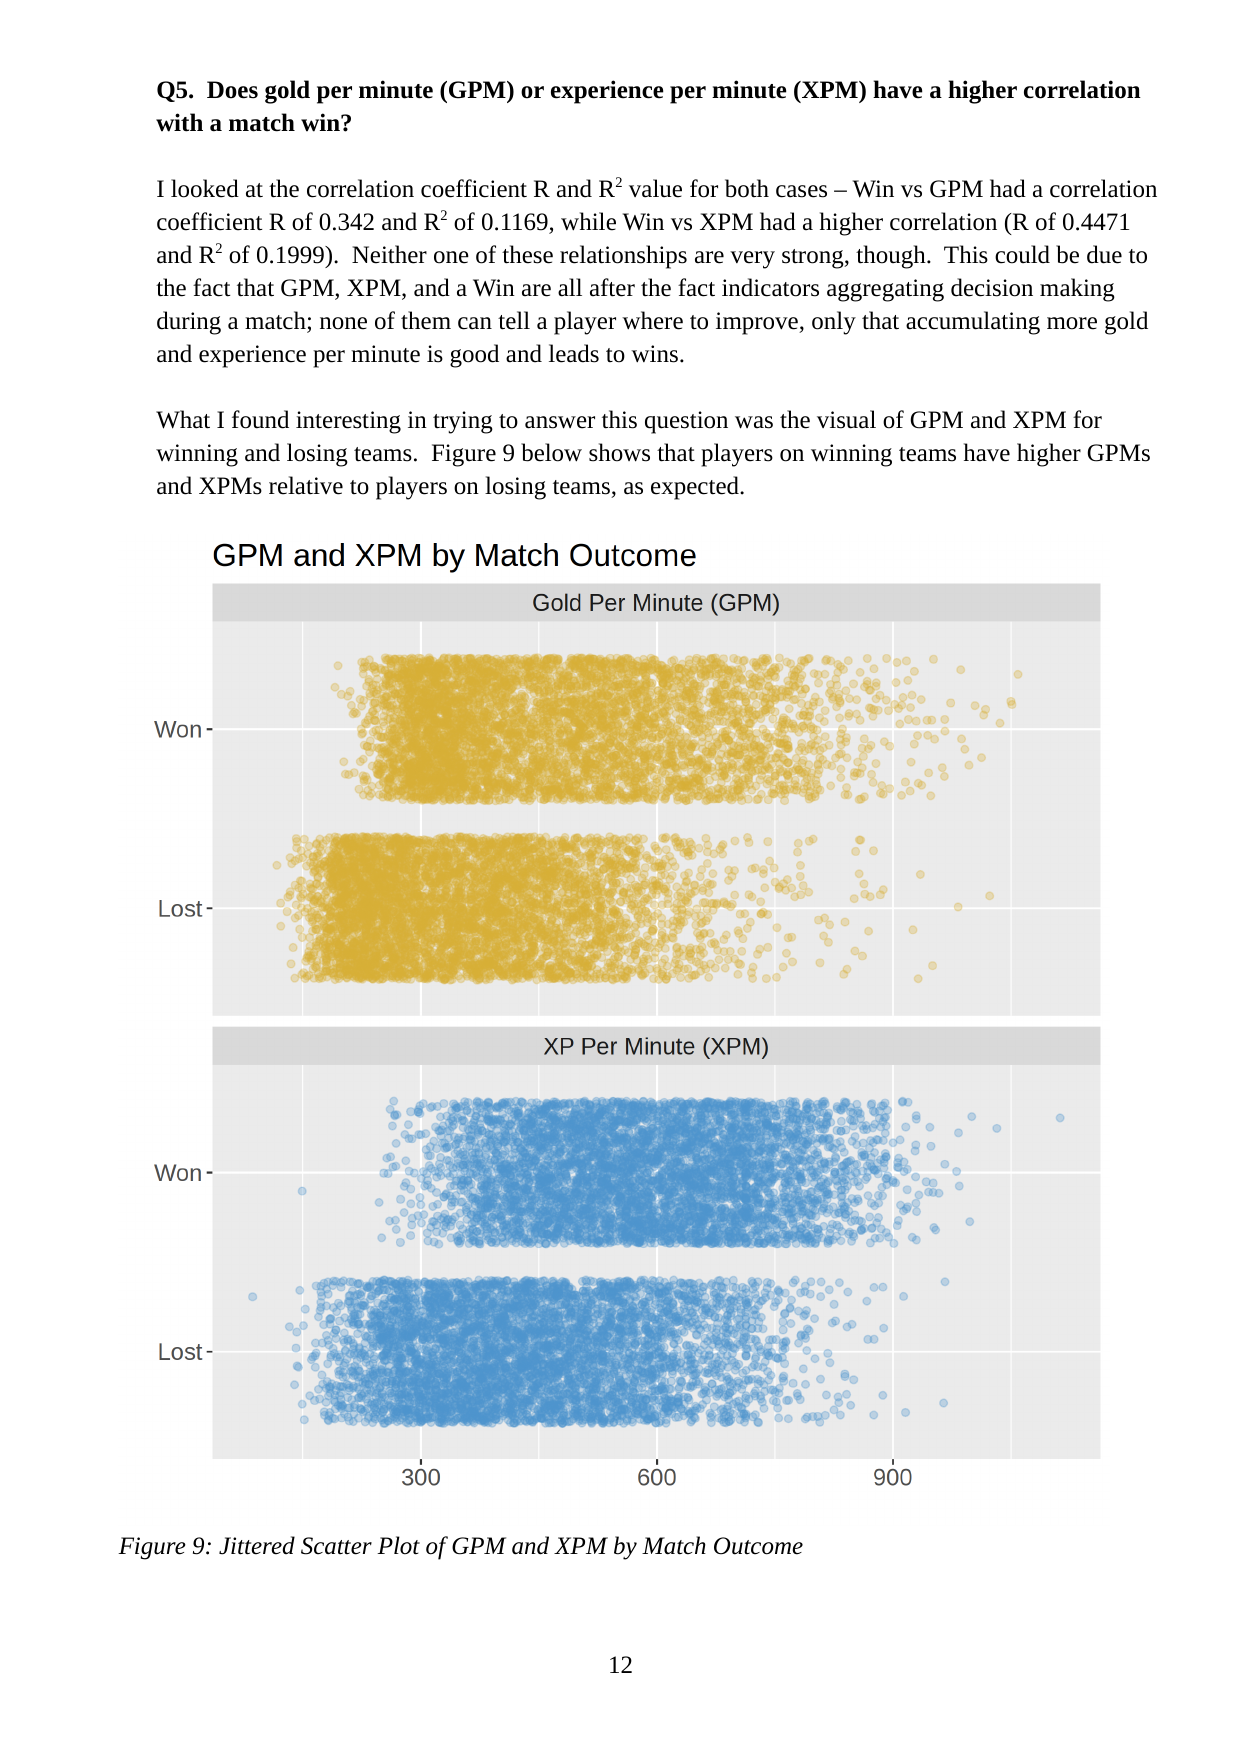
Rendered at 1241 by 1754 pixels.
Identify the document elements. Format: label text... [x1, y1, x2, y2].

picture [118, 534, 1110, 1526]
text Figure 9: Jittered Scatter Plot of GPM and XPM by Match Outcome [118, 1526, 1110, 1560]
text Q5. Does gold per minute (GPM) or experience per minute (XPM) have a higher correlation with a match win? [156, 75, 1159, 137]
text I looked at the correlation coefficient R and R2 value for both cases – Win vs GPM had a correlation coefficient R of 0.342 and R2 of 0.1169, while Win vs XPM had a higher correlation (R of 0.4471 and R2 of 0.1999). Neither one of these relationships are very strong, though. This could be due to the fact that GPM, XPM, and a Win are all after the fact indicators aggregating decision making during a match; none of them can tell a player where to improve, only that accumulating more gold and experience per minute is good and leads to wins. [156, 174, 1159, 368]
text What I found interesting in trying to answer this question was the visual of GPM and XPM for winning and losing teams. Figure 9 below shows that players on winning teams have higher GPMs and XPMs relative to players on losing teams, as expected. [156, 405, 1159, 500]
